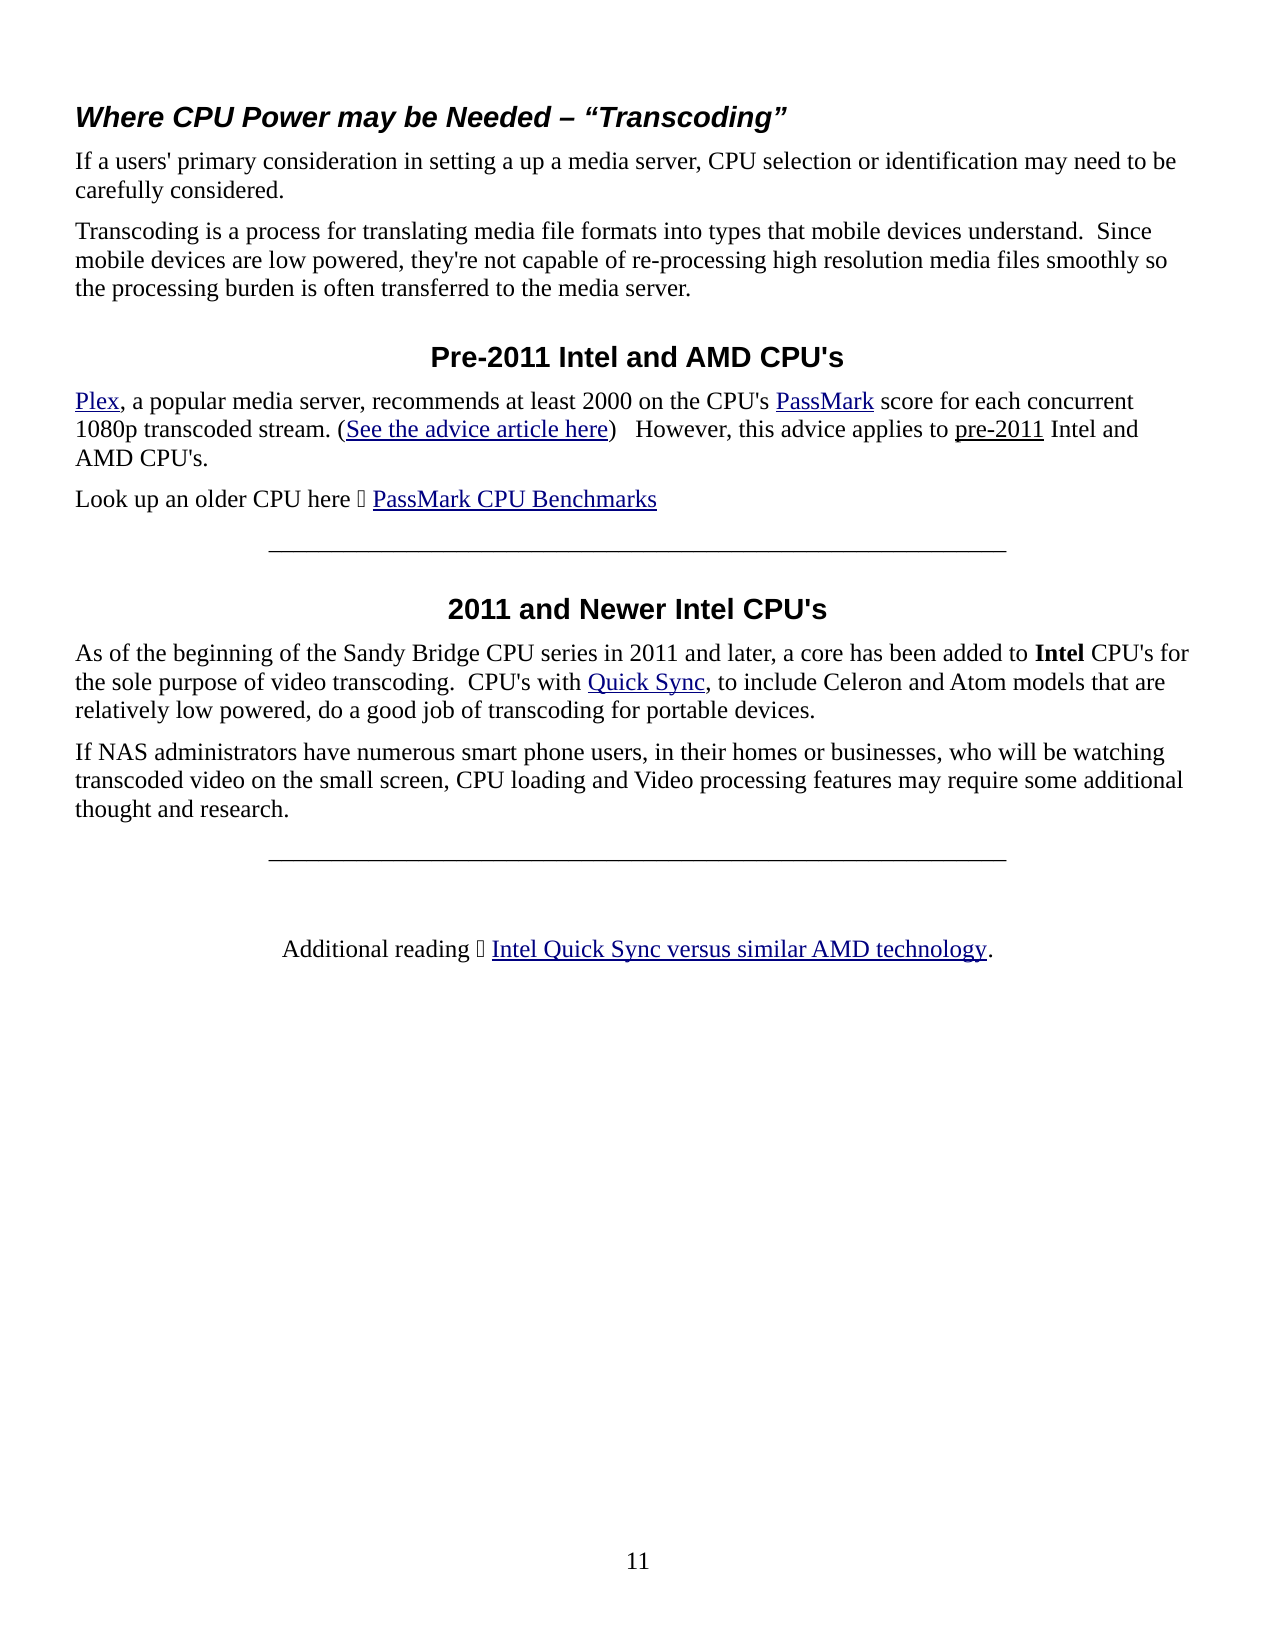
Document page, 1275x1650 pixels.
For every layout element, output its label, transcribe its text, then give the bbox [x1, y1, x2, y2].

text ___________________________________________________________ [75, 526, 1200, 554]
text Look up an older CPU here  PassMark CPU Benchmarks [75, 484, 1200, 513]
text ___________________________________________________________ [75, 836, 1200, 922]
subtitle 2011 and Newer Intel CPU's [75, 592, 1200, 626]
subtitle Where CPU Power may be Needed – “Transcoding” [75, 100, 1200, 133]
text Additional reading  Intel Quick Sync versus similar AMD technology. [75, 934, 1200, 963]
text Plex, a popular media server, recommends at least 2000 on the CPU's PassMark score for each concurrent 1080p transcoded stream. (See the advice article here) However, this advice applies to pre-2011 Intel and AMD CPU's. [75, 386, 1200, 472]
text As of the beginning of the Sandy Bridge CPU series in 2011 and later, a core has been added to Intel CPU's for the sole purpose of video transcoding. CPU's with Quick Sync, to include Celeron and Atom models that are relatively low powered, do a good job of transcoding for portable devices. [75, 638, 1200, 724]
subtitle Pre-2011 Intel and AMD CPU's [75, 340, 1200, 373]
text If a users' primary consideration in setting a up a media server, CPU selection or identification may need to be carefully considered. [75, 146, 1200, 203]
text If NAS administrators have numerous smart phone users, in their homes or businesses, who will be watching transcoded video on the small screen, CPU loading and Video processing features may require some additional thought and research. [75, 737, 1200, 823]
text Transcoding is a process for translating media file formats into types that mobile devices understand. Since mobile devices are low powered, they're not capable of re-processing high resolution media files smoothly so the processing burden is often transferred to the media server. [75, 216, 1200, 302]
